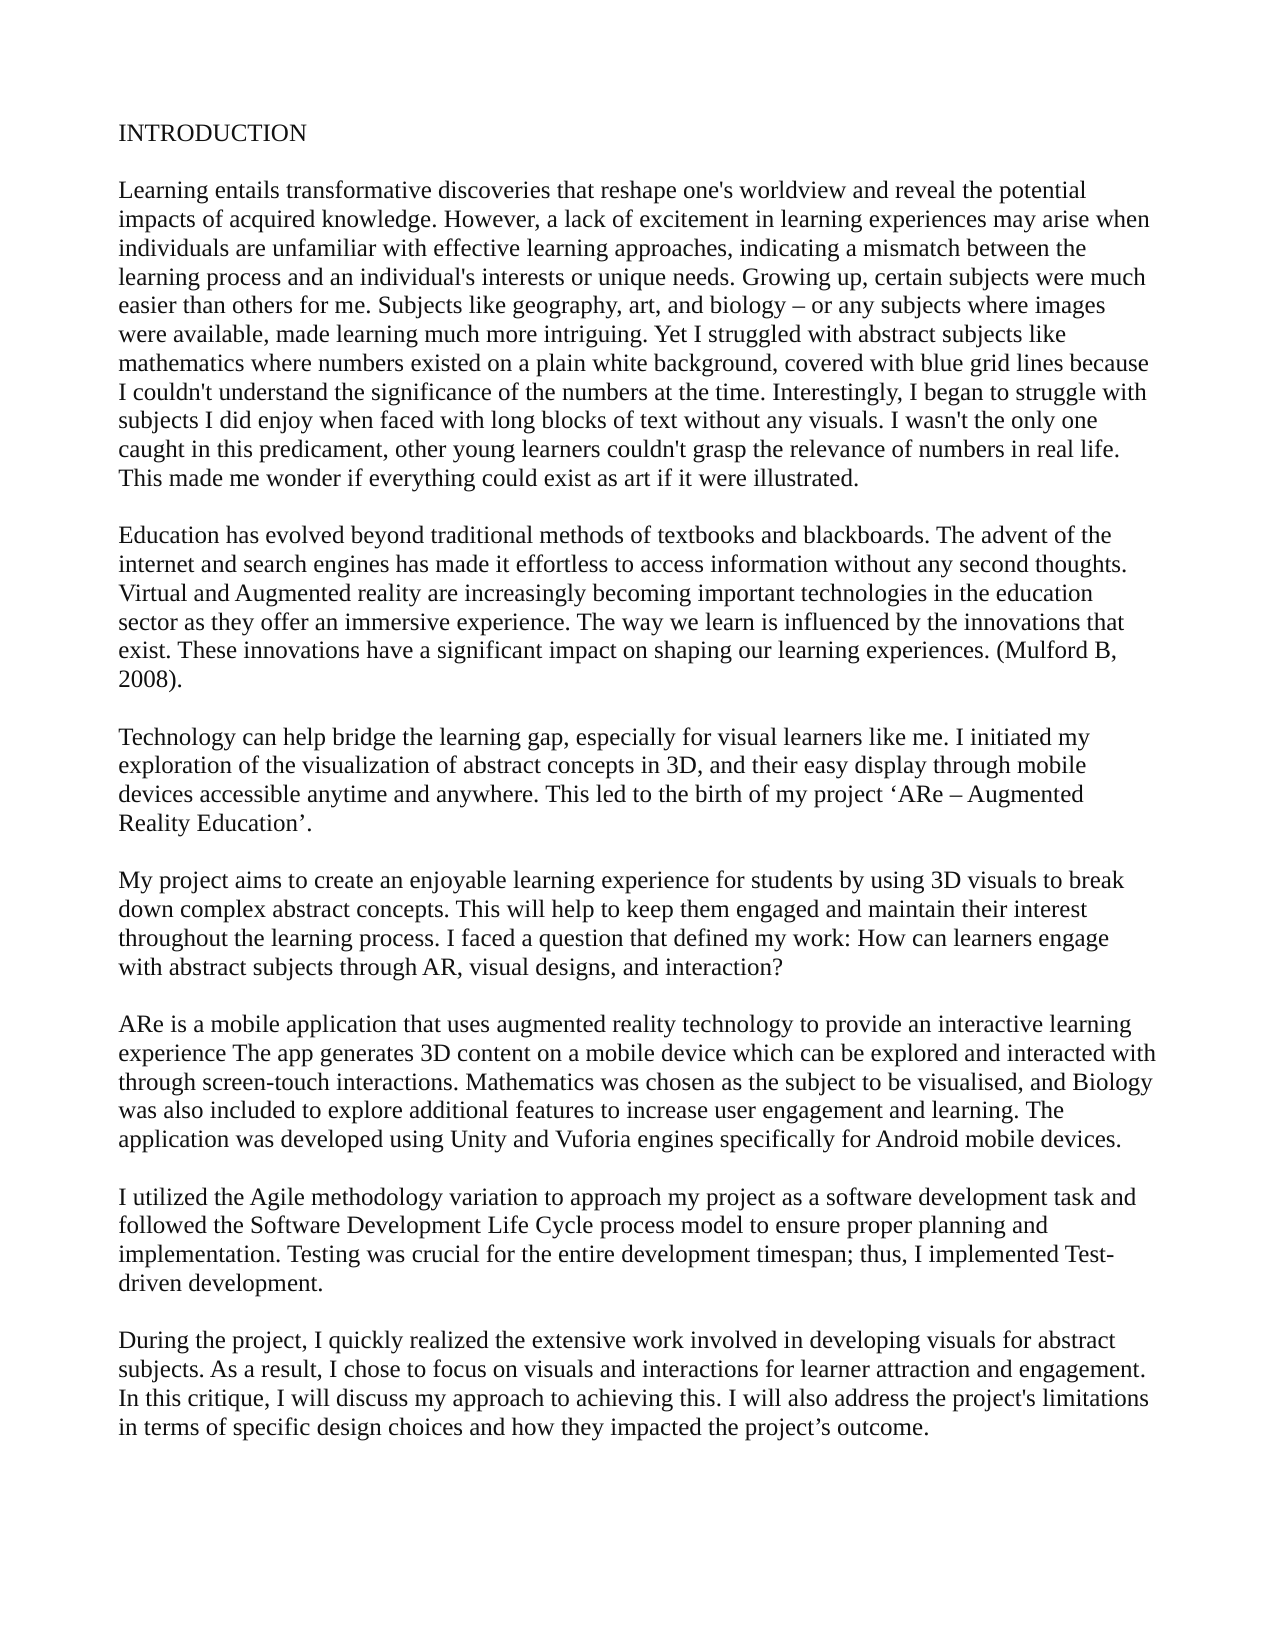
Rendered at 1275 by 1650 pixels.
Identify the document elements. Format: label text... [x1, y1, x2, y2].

text Learning entails transformative discoveries that reshape one's worldview and reveal the potential impacts of acquired knowledge. However, a lack of excitement in learning experiences may arise when individuals are unfamiliar with effective learning approaches, indicating a mismatch between the learning process and an individual's interests or unique needs. Growing up, certain subjects were much easier than others for me. Subjects like geography, art, and biology – or any subjects where images were available, made learning much more intriguing. Yet I struggled with abstract subjects like mathematics where numbers existed on a plain white background, covered with blue grid lines because I couldn't understand the significance of the numbers at the time. Interestingly, I began to struggle with subjects I did enjoy when faced with long blocks of text without any visuals. I wasn't the only one caught in this predicament, other young learners couldn't grasp the relevance of numbers in real life. This made me wonder if everything could exist as art if it were illustrated. [118, 176, 1157, 492]
text Education has evolved beyond traditional methods of textbooks and blackboards. The advent of the internet and search engines has made it effortless to access information without any second thoughts. Virtual and Augmented reality are increasingly becoming important technologies in the education sector as they offer an immersive experience. The way we learn is influenced by the innovations that exist. These innovations have a significant impact on shaping our learning experiences. (Mulford B, 2008). [118, 521, 1157, 693]
text During the project, I quickly realized the extensive work involved in developing visuals for abstract subjects. As a result, I chose to focus on visuals and interactions for learner attraction and engagement. In this critique, I will discuss my approach to achieving this. I will also address the project's limitations in terms of specific design choices and how they impacted the project’s outcome. [118, 1326, 1157, 1441]
text ARe is a mobile application that uses augmented reality technology to provide an interactive learning experience The app generates 3D content on a mobile device which can be explored and interacted with through screen-touch interactions. Mathematics was chosen as the subject to be visualised, and Biology was also included to explore additional features to increase user engagement and learning. The application was developed using Unity and Vuforia engines specifically for Android mobile devices. [118, 1009, 1157, 1153]
text I utilized the Agile methodology variation to approach my project as a software development task and followed the Software Development Life Cycle process model to ensure proper planning and implementation. Testing was crucial for the entire development timespan; thus, I implemented Test-driven development. [118, 1182, 1157, 1297]
text Technology can help bridge the learning gap, especially for visual learners like me. I initiated my exploration of the visualization of abstract concepts in 3D, and their easy display through mobile devices accessible anytime and anywhere. This led to the birth of my project ‘ARe – Augmented Reality Education’. [118, 722, 1157, 837]
text INTRODUCTION [118, 118, 1157, 147]
text My project aims to create an enjoyable learning experience for students by using 3D visuals to break down complex abstract concepts. This will help to keep them engaged and maintain their interest throughout the learning process. I faced a question that defined my work: How can learners engage with abstract subjects through AR, visual designs, and interaction? [118, 866, 1157, 981]
